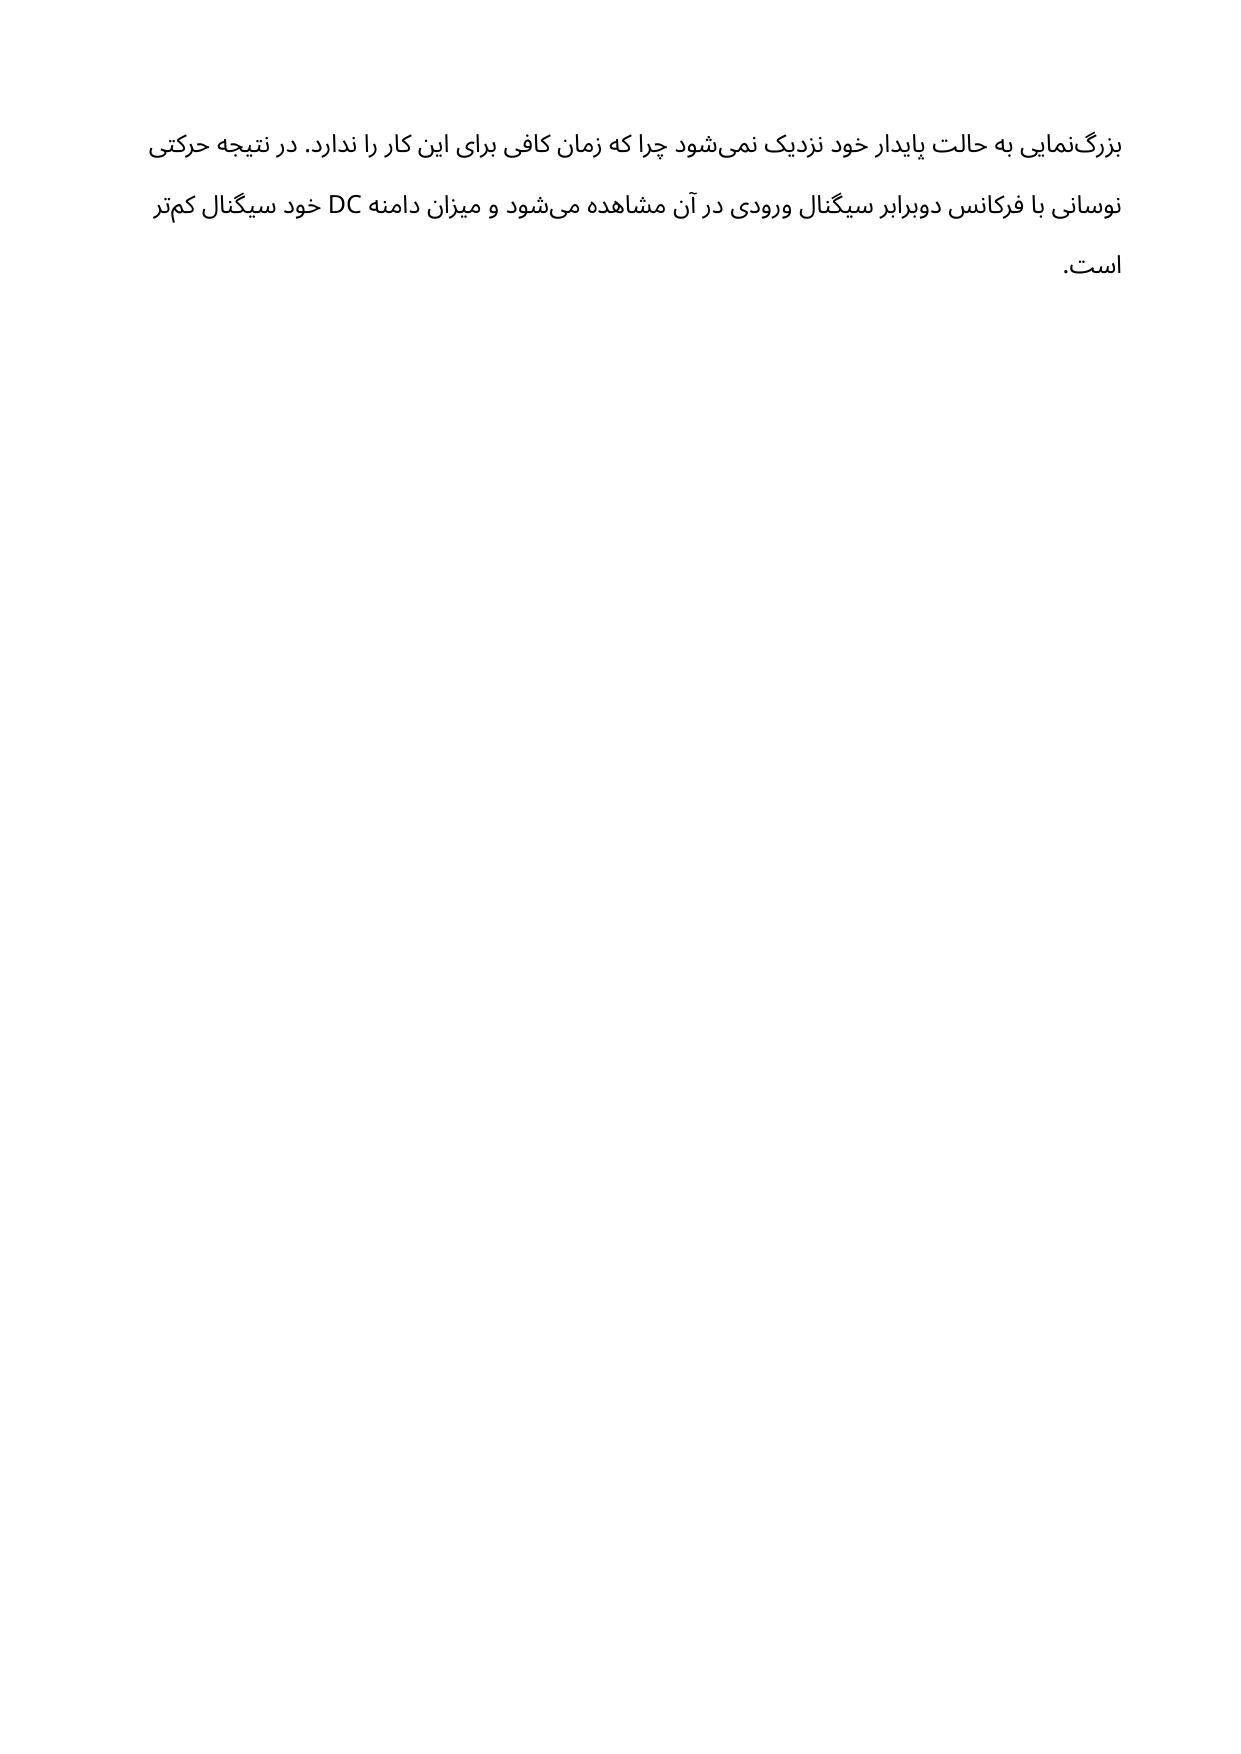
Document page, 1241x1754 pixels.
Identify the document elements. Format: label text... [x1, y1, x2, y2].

text در حالتی که اندازه پنجره کوچک‌تر است، بزرگنمایی سریع‌تر شروع می‌شود و در صورت وجود تغییرات شدید در ویدیو، اثر آن به سرعت از بین می‌رود و بزرگنمایی به کار خود ادامه می‌دهد. در این حالت تابع بزرگ‌نمایی به حالت پایدار خود نزدیک نمی‌شود چرا که زمان کافی برای این کار را ندارد. در نتیجه حرکتی نوسانی با فرکانس دوبرابر سیگنال ورودی در آن مشاهده می‌شود و میزان دامنه DC خود سیگنال کم‌تر است. [118, 118, 1122, 292]
